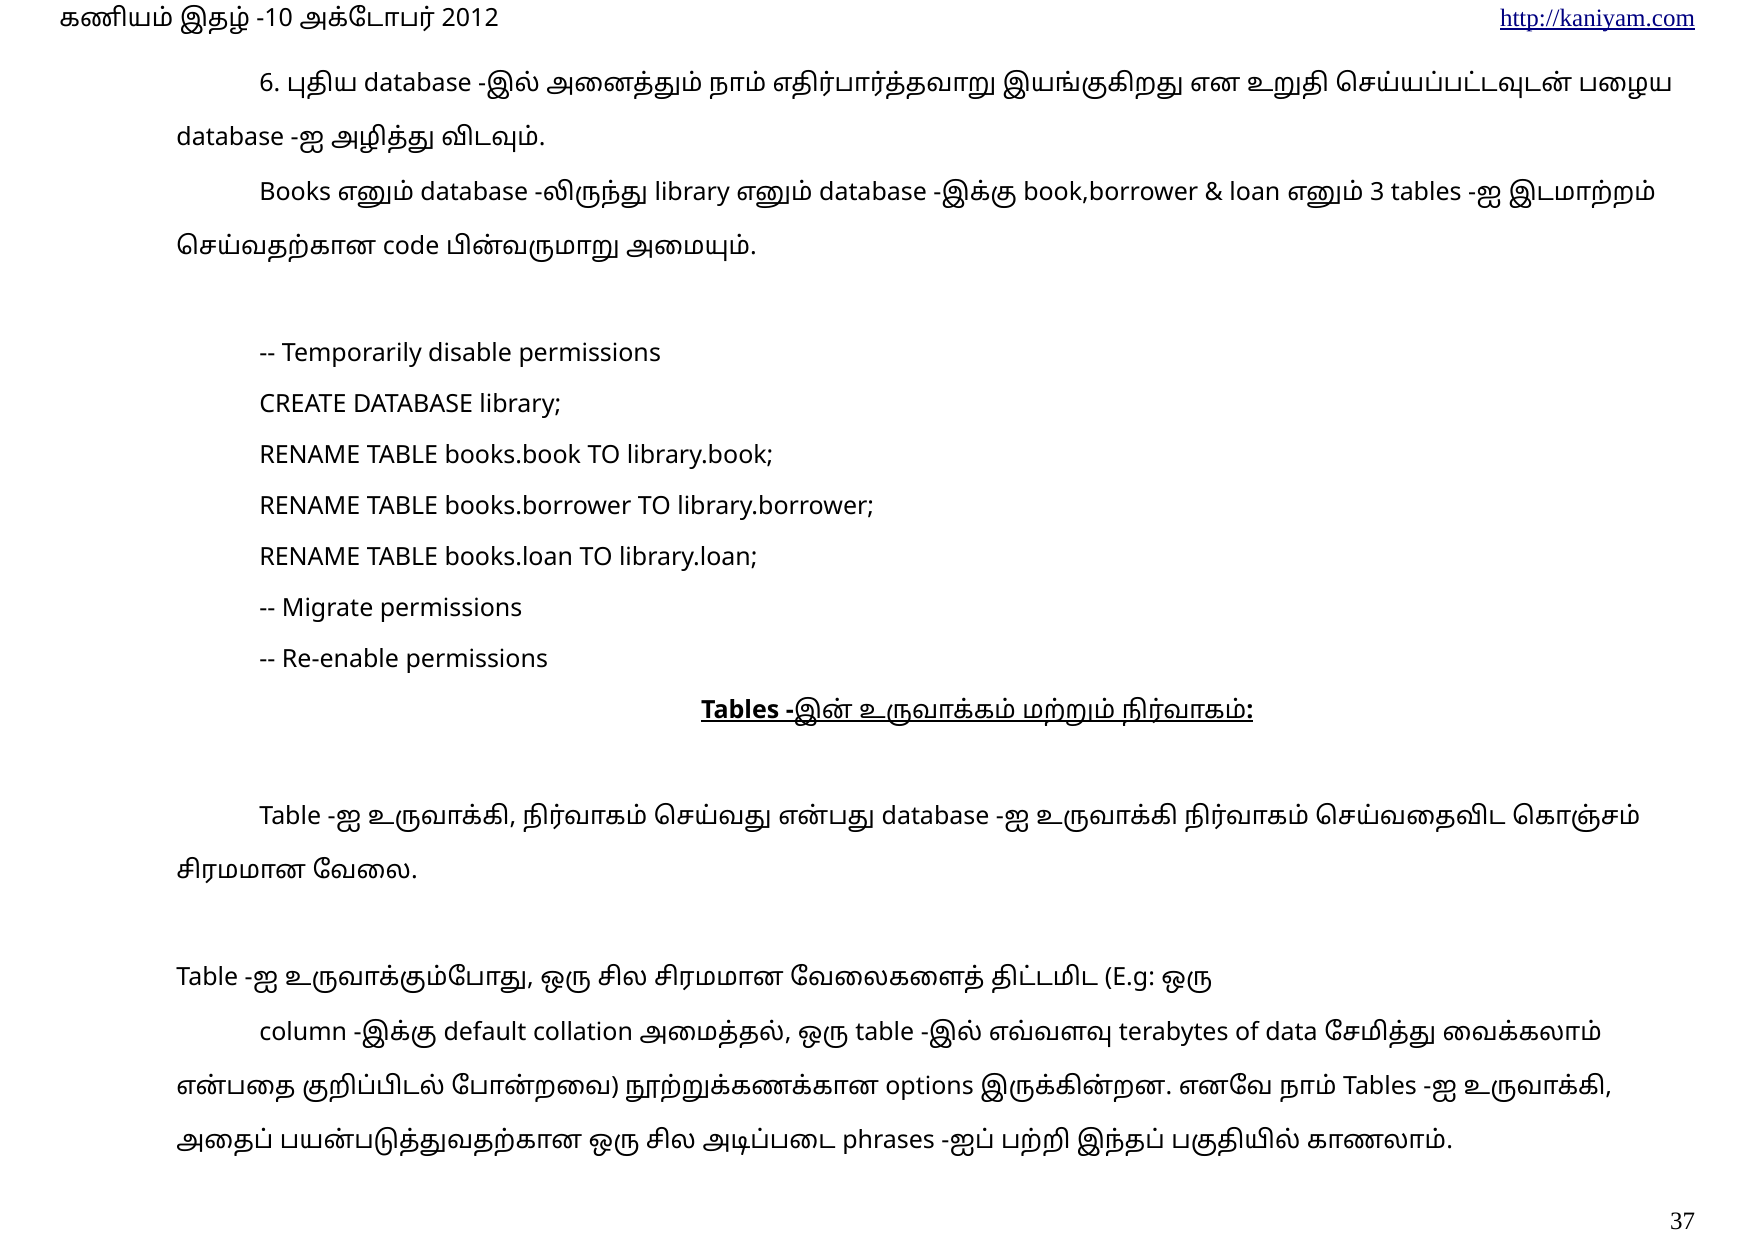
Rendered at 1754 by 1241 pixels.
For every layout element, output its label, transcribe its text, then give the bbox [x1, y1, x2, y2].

text -- Migrate permissions [176, 589, 1695, 623]
text Tables -இன் உருவாக்கம் மற்றும் நிர்வாகம்: [176, 691, 1695, 728]
text Table -ஐ உருவாக்கி, நிர்வாகம் செய்வது என்பது database -ஐ உருவாக்கி நிர்வாகம் செய்வதைவிட கொஞ்சம் சிரமமான வேலை. [176, 798, 1695, 889]
text -- Re-enable permissions [176, 640, 1695, 674]
text RENAME TABLE books.loan TO library.loan; [176, 538, 1695, 572]
text RENAME TABLE books.book TO library.book; [176, 436, 1695, 470]
text 6. புதிய database -இல் அனைத்தும் நாம் எதிர்பார்த்தவாறு இயங்குகிறது என உறுதி செய்யப்பட்டவுடன் பழைய database -ஐ அழித்து விடவும். [176, 64, 1695, 155]
text Books எனும் database -லிருந்து library எனும் database -இக்கு book,borrower & loan எனும் 3 tables -ஐ இடமாற்றம் செய்வதற்கான code பின்வருமாறு அமையும். [176, 174, 1695, 265]
text -- Temporarily disable permissions [176, 334, 1695, 368]
text Table -ஐ உருவாக்கும்போது, ஒரு சில சிரமமான வேலைகளைத் திட்டமிட (E.g: ஒரு [176, 907, 1695, 995]
text CREATE DATABASE library; [176, 385, 1695, 419]
text column -இக்கு default collation அமைத்தல், ஒரு table -இல் எவ்வளவு terabytes of data சேமித்து வைக்கலாம் என்பதை குறிப்பிடல் போன்றவை) நூற்றுக்கணக்கான options இருக்கின்றன. எனவே நாம் Tables -ஐ உருவாக்கி, அதைப் பயன்படுத்துவதற்கான ஒரு சில அடிப்படை phrases -ஐப் பற்றி இந்தப் பகுதியில் காணலாம். [176, 1014, 1695, 1159]
text RENAME TABLE books.borrower TO library.borrower; [176, 487, 1695, 521]
